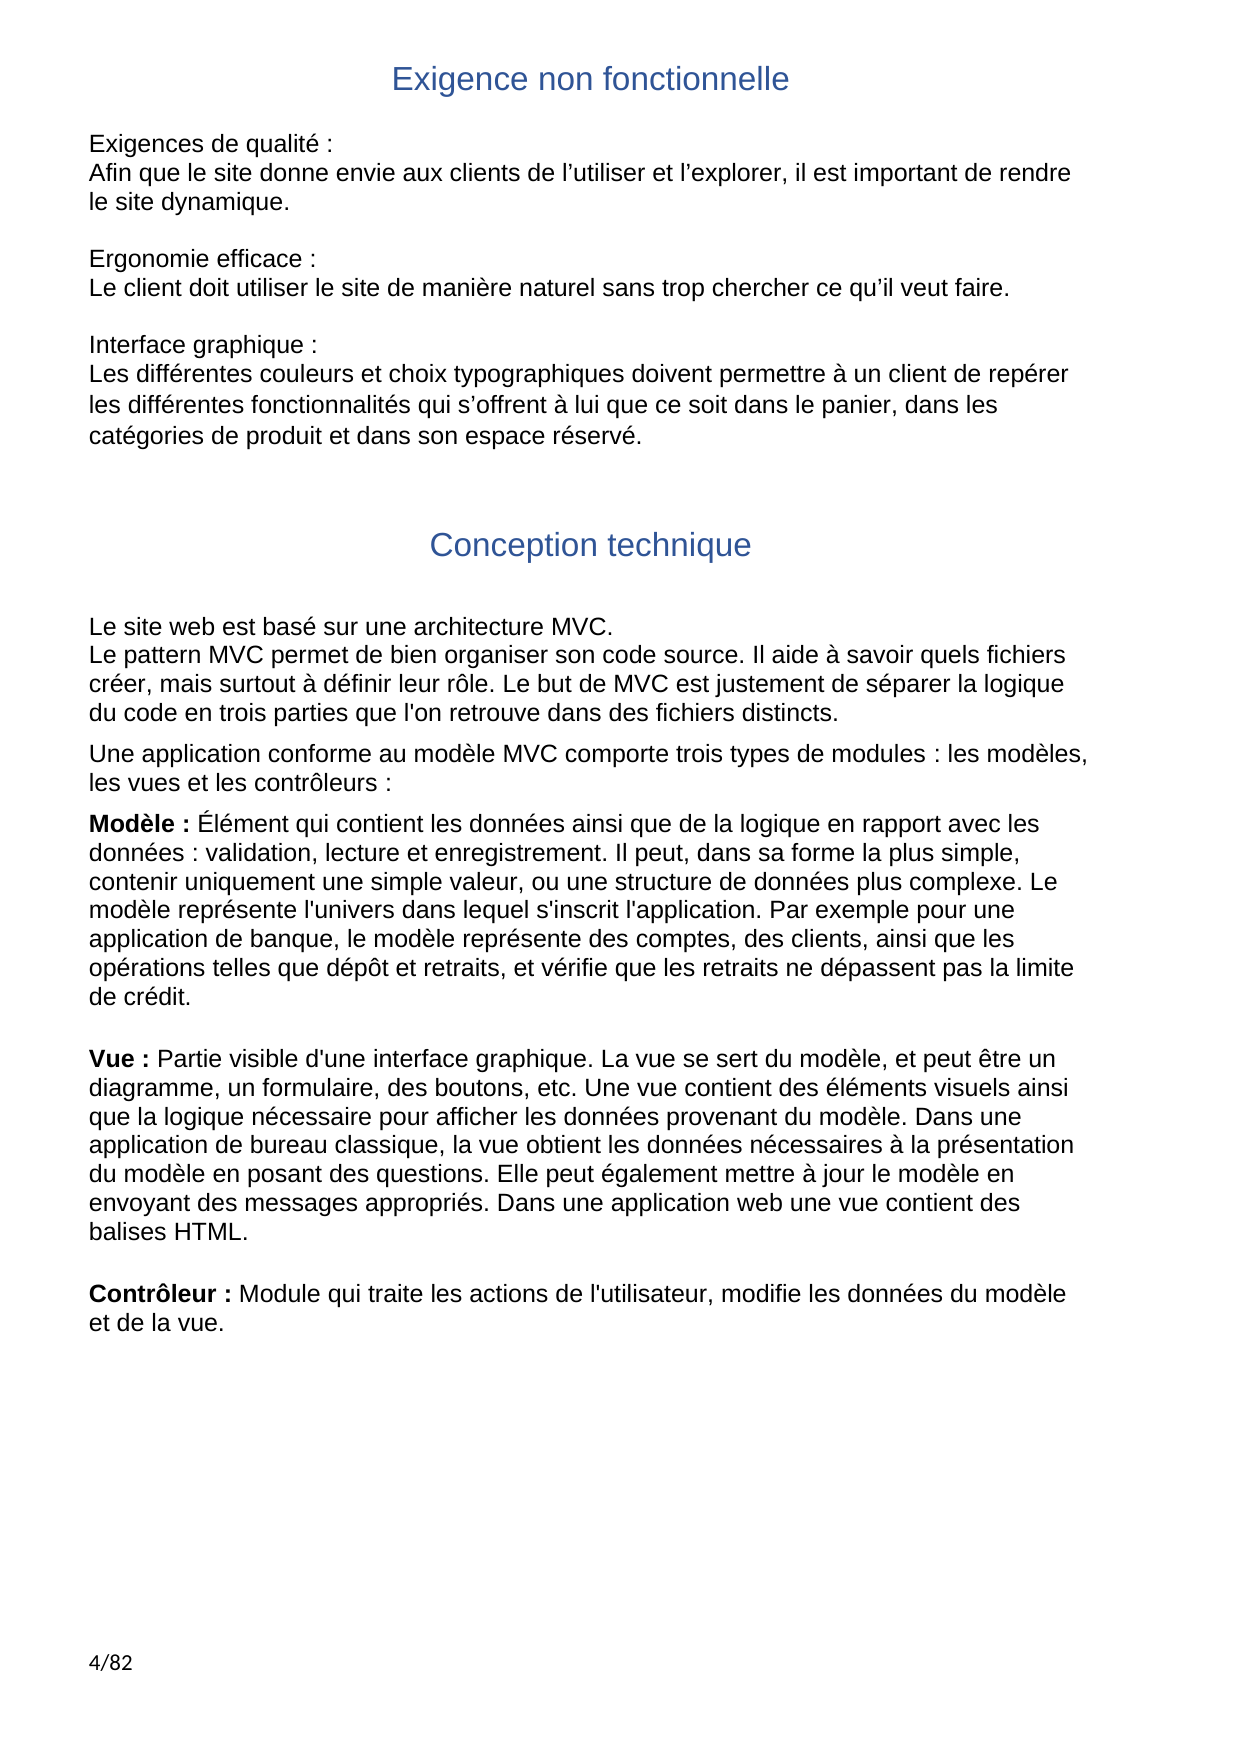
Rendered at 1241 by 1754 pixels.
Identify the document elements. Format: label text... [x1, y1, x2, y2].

text Le site web est basé sur une architecture MVC. [89, 612, 1092, 640]
text Le pattern MVC permet de bien organiser son code source. Il aide à savoir quels fichiers créer, mais surtout à définir leur rôle. Le but de MVC est justement de séparer la logique du code en trois parties que l'on retrouve dans des fichiers distincts. [89, 640, 1092, 727]
text Interface graphique : [89, 331, 1092, 359]
subtitle Conception technique [89, 525, 1092, 563]
text Afin que le site donne envie aux clients de l’utiliser et l’explorer, il est important de rendre le site dynamique. [89, 158, 1092, 216]
subtitle Exigence non fonctionnelle [89, 59, 1092, 97]
text Le client doit utiliser le site de manière naturel sans trop chercher ce qu’il veut faire. [89, 273, 1092, 302]
text Les différentes couleurs et choix typographiques doivent permettre à un client de repérer les différentes fonctionnalités qui s’offrent à lui que ce soit dans le panier, dans les catégories de produit et dans son espace réservé. [89, 359, 1092, 450]
text Contrôleur : Module qui traite les actions de l'utilisateur, modifie les données du modèle et de la vue. [89, 1279, 1092, 1337]
text Ergonomie efficace : [89, 244, 1092, 273]
text Exigences de qualité : [89, 129, 1092, 158]
text Modèle : Élément qui contient les données ainsi que de la logique en rapport avec les données : validation, lecture et enregistrement. Il peut, dans sa forme la plus simple, contenir uniquement une simple valeur, ou une structure de données plus complexe. Le modèle représente l'univers dans lequel s'inscrit l'application. Par exemple pour une application de banque, le modèle représente des comptes, des clients, ainsi que les opérations telles que dépôt et retraits, et vérifie que les retraits ne dépassent pas la limite de crédit. [89, 809, 1092, 1010]
text Une application conforme au modèle MVC comporte trois types de modules : les modèles, les vues et les contrôleurs : [89, 739, 1092, 797]
text Vue : Partie visible d'une interface graphique. La vue se sert du modèle, et peut être un diagramme, un formulaire, des boutons, etc. Une vue contient des éléments visuels ainsi que la logique nécessaire pour afficher les données provenant du modèle. Dans une application de bureau classique, la vue obtient les données nécessaires à la présentation du modèle en posant des questions. Elle peut également mettre à jour le modèle en envoyant des messages appropriés. Dans une application web une vue contient des balises HTML. [89, 1044, 1092, 1245]
